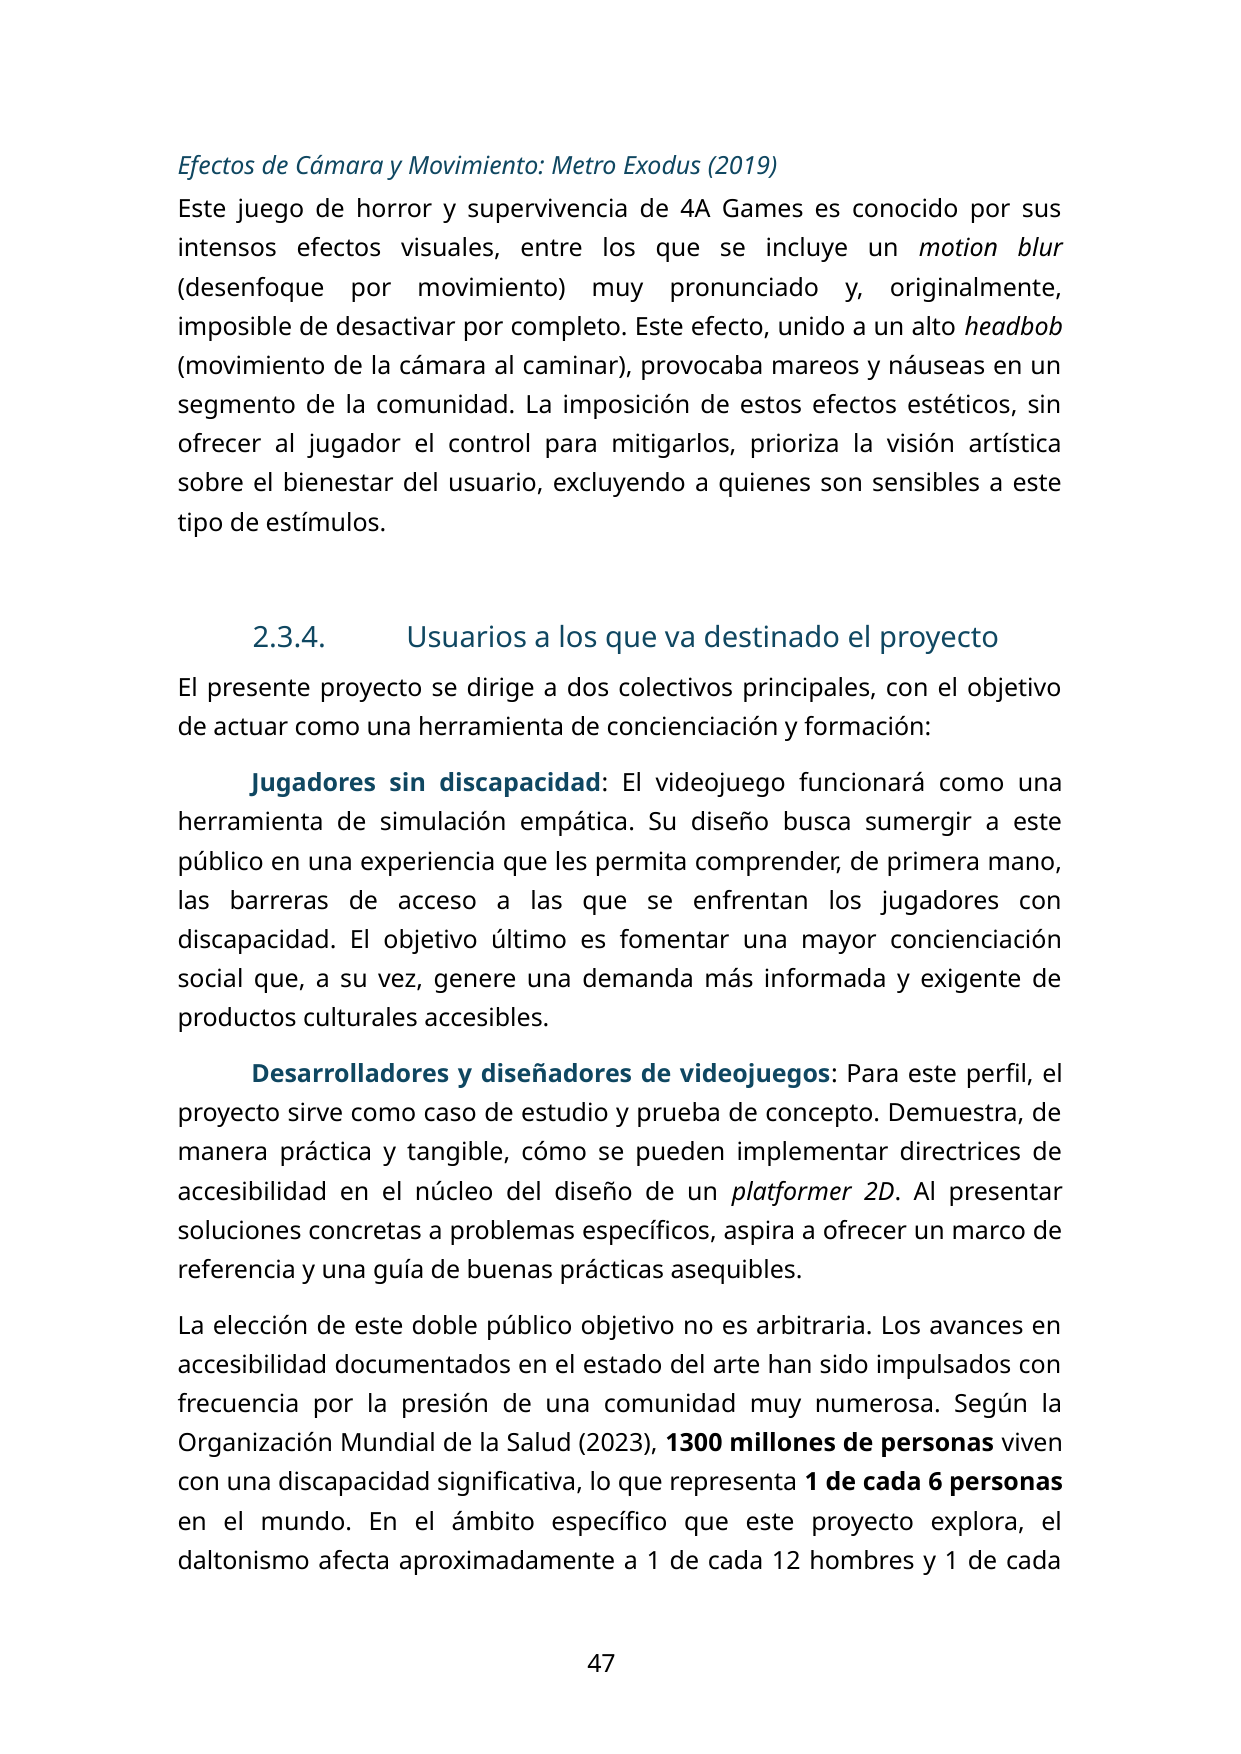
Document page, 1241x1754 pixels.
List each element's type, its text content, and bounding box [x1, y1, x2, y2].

text Jugadores sin discapacidad: El videojuego funcionará como una herramienta de simulación empática. Su diseño busca sumergir a este público en una experiencia que les permita comprender, de primera mano, las barreras de acceso a las que se enfrentan los jugadores con discapacidad. El objetivo último es fomentar una mayor concienciación social que, a su vez, genere una demanda más informada y exigente de productos culturales accesibles. [177, 765, 1063, 1034]
text Desarrolladores y diseñadores de videojuegos: Para este perfil, el proyecto sirve como caso de estudio y prueba de concepto. Demuestra, de manera práctica y tangible, cómo se pueden implementar directrices de accesibilidad en el núcleo del diseño de un platformer 2D. Al presentar soluciones concretas a problemas específicos, aspira a ofrecer un marco de referencia y una guía de buenas prácticas asequibles. [177, 1056, 1063, 1286]
text El presente proyecto se dirige a dos colectivos principales, con el objetivo de actuar como una herramienta de concienciación y formación: [177, 670, 1063, 743]
text Este juego de horror y supervivencia de 4A Games es conocido por sus intensos efectos visuales, entre los que se incluye un motion blur (desenfoque por movimiento) muy pronunciado y, originalmente, imposible de desactivar por completo. Este efecto, unido a un alto headbob (movimiento de la cámara al caminar), provocaba mareos y náuseas en un segmento de la comunidad. La imposición de estos efectos estéticos, sin ofrecer al jugador el control para mitigarlos, prioriza la visión artística sobre el bienestar del usuario, excluyendo a quienes son sensibles a este tipo de estímulos. [177, 191, 1063, 538]
text La elección de este doble público objetivo no es arbitraria. Los avances en accesibilidad documentados en el estado del arte han sido impulsados con frecuencia por la presión de una comunidad muy numerosa. Según la Organización Mundial de la Salud (2023), 1300 millones de personas viven con una discapacidad significativa, lo que representa 1 de cada 6 personas en el mundo. En el ámbito específico que este proyecto explora, el daltonismo afecta aproximadamente a 1 de cada 12 hombres y 1 de cada [177, 1307, 1063, 1576]
subtitle Usuarios a los que va destinado el proyecto [252, 616, 1063, 656]
subtitle Efectos de Cámara y Movimiento: Metro Exodus (2019) [177, 148, 1063, 182]
